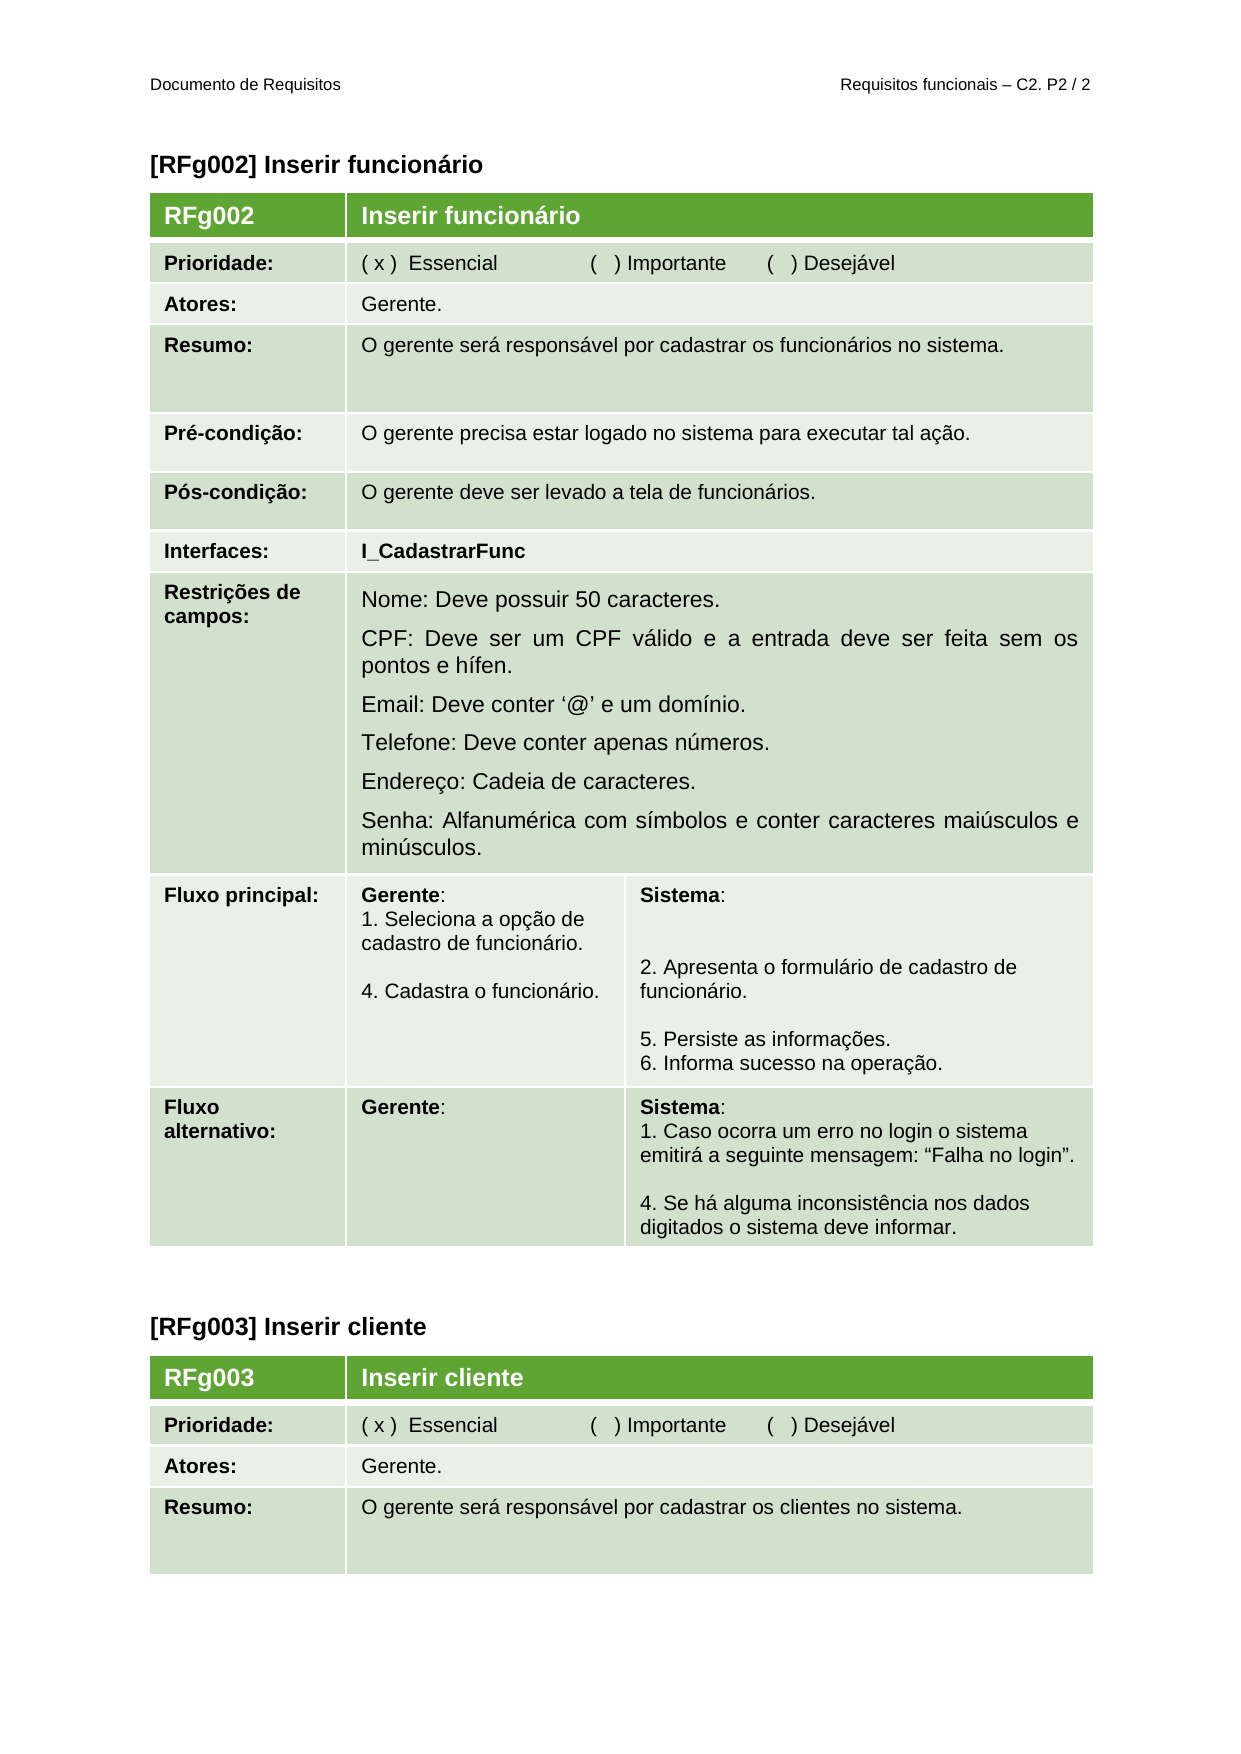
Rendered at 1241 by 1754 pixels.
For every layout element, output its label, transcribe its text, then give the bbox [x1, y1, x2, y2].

table_cell ( x ) Essencial ( ) Importante ( ) Desejável [347, 1406, 1093, 1444]
table_cell O gerente precisa estar logado no sistema para executar tal ação. [347, 414, 1093, 471]
table_cell I_CadastrarFunc [347, 532, 1093, 571]
table_cell Interfaces: [150, 532, 345, 571]
table_cell Sistema: 2. Apresenta o formulário de cadastro de funcionário. 5. Persiste as informações. 6. Informa sucesso na operação. [626, 876, 1093, 1086]
table_cell Gerente. [347, 1447, 1093, 1486]
table_header RFg003 [150, 1356, 345, 1399]
table_cell ( x ) Essencial ( ) Importante ( ) Desejável [347, 243, 1093, 282]
table_cell Atores: [150, 1447, 345, 1486]
table_cell Atores: [150, 284, 345, 323]
table_header RFg002 [150, 193, 345, 237]
table_cell O gerente deve ser levado a tela de funcionários. [347, 473, 1093, 529]
table_cell Pós-condição: [150, 473, 345, 529]
table_cell Pré-condição: [150, 414, 345, 471]
table_cell Resumo: [150, 325, 345, 412]
table_cell Resumo: [150, 1488, 345, 1574]
table_cell Fluxo alternativo: [150, 1088, 345, 1246]
table_cell Fluxo principal: [150, 876, 345, 1086]
table_cell Restrições de campos: [150, 573, 345, 873]
table_cell Gerente: [347, 1088, 624, 1246]
table_cell Prioridade: [150, 243, 345, 282]
table_cell Nome: Deve possuir 50 caracteres. CPF: Deve ser um CPF válido e a entrada deve ser feita sem os pontos e hífen. Email: Deve conter ‘@’ e um domínio. Telefone: Deve conter apenas números. Endereço: Cadeia de caracteres. Senha: Alfanumérica com símbolos e conter caracteres maiúsculos e minúsculos. [347, 573, 1093, 873]
table_header Inserir funcionário [347, 193, 1093, 237]
table_cell O gerente será responsável por cadastrar os funcionários no sistema. [347, 325, 1093, 412]
table_cell Sistema: 1. Caso ocorra um erro no login o sistema emitirá a seguinte mensagem: “Falha no login”. 4. Se há alguma inconsistência nos dados digitados o sistema deve informar. [626, 1088, 1093, 1246]
table_cell Gerente: 1. Seleciona a opção de cadastro de funcionário. 4. Cadastra o funcionário. [347, 876, 624, 1086]
table_cell Gerente. [347, 284, 1093, 323]
table_cell Prioridade: [150, 1406, 345, 1444]
table_header Inserir cliente [347, 1356, 1093, 1399]
text [RFg003] Inserir cliente [150, 1312, 1090, 1341]
table_cell O gerente será responsável por cadastrar os clientes no sistema. [347, 1488, 1093, 1574]
text [RFg002] Inserir funcionário [150, 150, 1090, 179]
